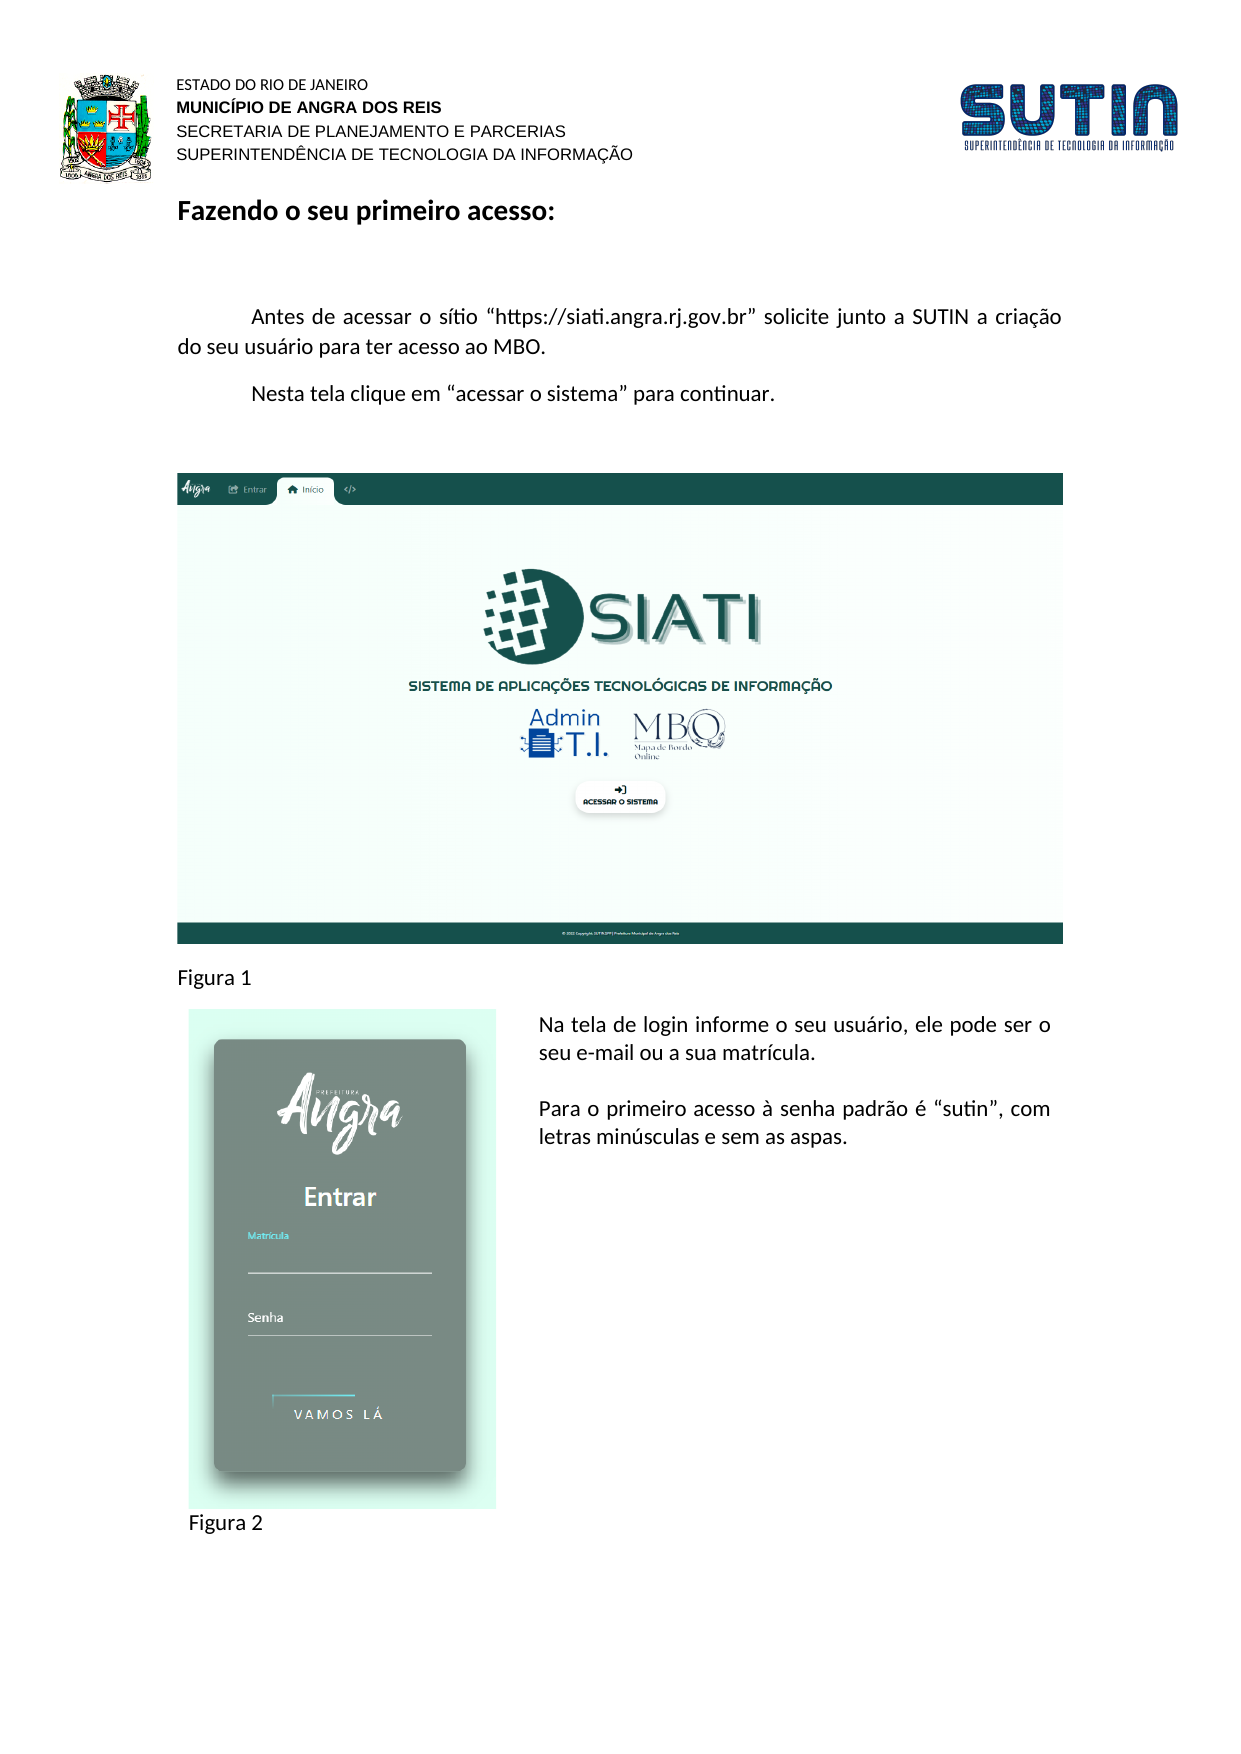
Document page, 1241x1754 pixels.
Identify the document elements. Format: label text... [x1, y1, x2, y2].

picture [59, 73, 155, 185]
picture [188, 1009, 497, 1509]
table_header Na tela de login informe o seu usuário, ele pode ser o seu e-mail ou a sua matrícula. Para o primeiro acesso à senha padrão é “sutin”, com letras minúsculas e sem as aspas. [528, 1010, 1063, 1536]
table_header Figura 2 [177, 1010, 527, 1536]
text Figura 1 [177, 963, 1063, 991]
picture [955, 81, 1181, 157]
text Antes de acessar o sítio “https://siati.angra.rj.gov.br” solicite junto a SUTIN a criação do seu usuário para ter acesso ao MBO. [177, 302, 1063, 361]
text Fazendo o seu primeiro acesso: [177, 192, 1063, 228]
picture [177, 473, 1063, 944]
text Nesta tela clique em “acessar o sistema” para continuar. [177, 379, 1063, 407]
